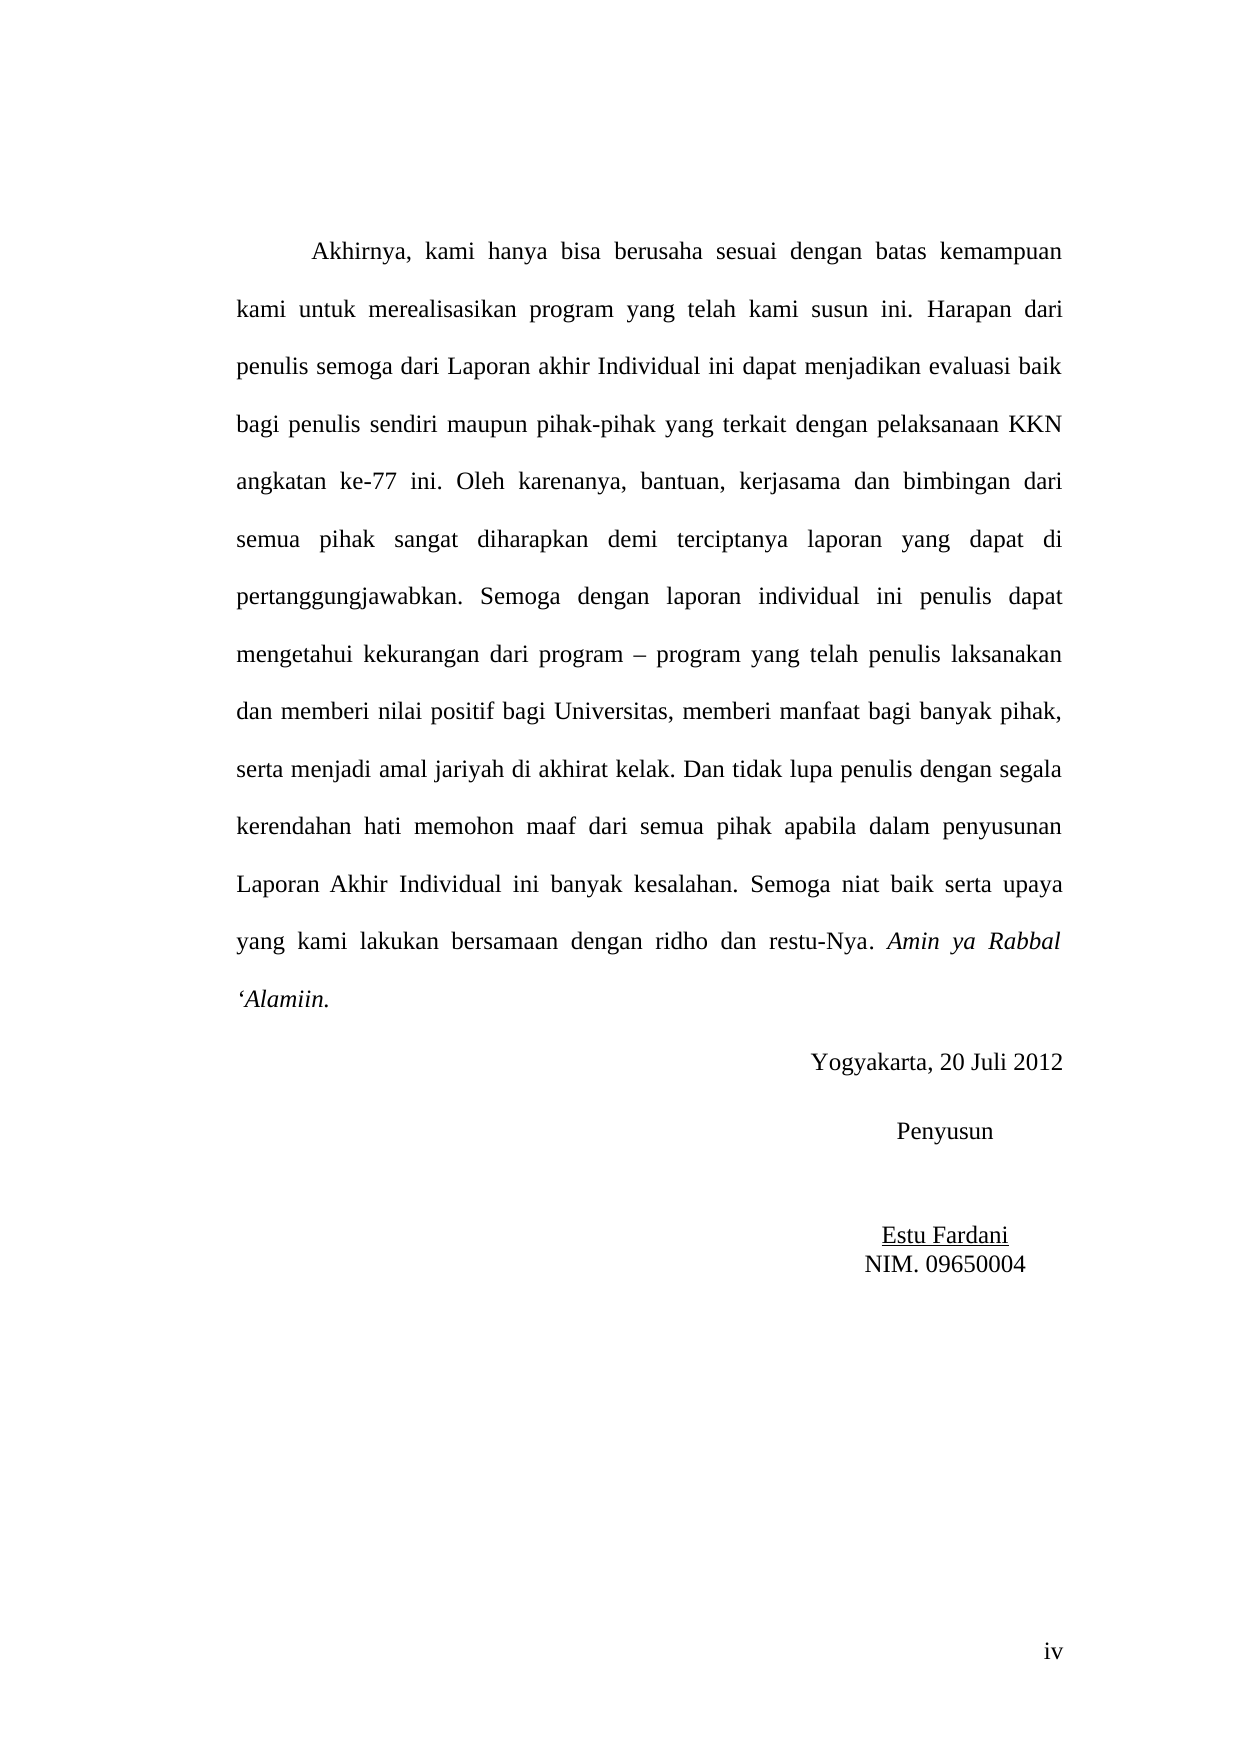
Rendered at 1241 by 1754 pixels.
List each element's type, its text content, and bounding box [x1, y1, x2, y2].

text Yogyakarta, 20 Juli 2012 [236, 1047, 1063, 1076]
table_header Penyusun [826, 1111, 1064, 1214]
text Akhirnya, kami hanya bisa berusaha sesuai dengan batas kemampuan kami untuk merealisasikan program yang telah kami susun ini. Harapan dari penulis semoga dari Laporan akhir Individual ini dapat menjadikan evaluasi baik bagi penulis sendiri maupun pihak-pihak yang terkait dengan pelaksanaan KKN angkatan ke-77 ini. Oleh karenanya, bantuan, kerjasama dan bimbingan dari semua pihak sangat diharapkan demi terciptanya laporan yang dapat di pertanggungjawabkan. Semoga dengan laporan individual ini penulis dapat mengetahui kekurangan dari program – program yang telah penulis laksanakan dan memberi nilai positif bagi Universitas, memberi manfaat bagi banyak pihak, serta menjadi amal jariyah di akhirat kelak. Dan tidak lupa penulis dengan segala kerendahan hati memohon maaf dari semua pihak apabila dalam penyusunan Laporan Akhir Individual ini banyak kesalahan. Semoga niat baik serta upaya yang kami lakukan bersamaan dengan ridho dan restu-Nya. Amin ya Rabbal ‘Alamiin. [236, 236, 1063, 1012]
table_cell Estu Fardani NIM. 09650004 [826, 1214, 1064, 1283]
